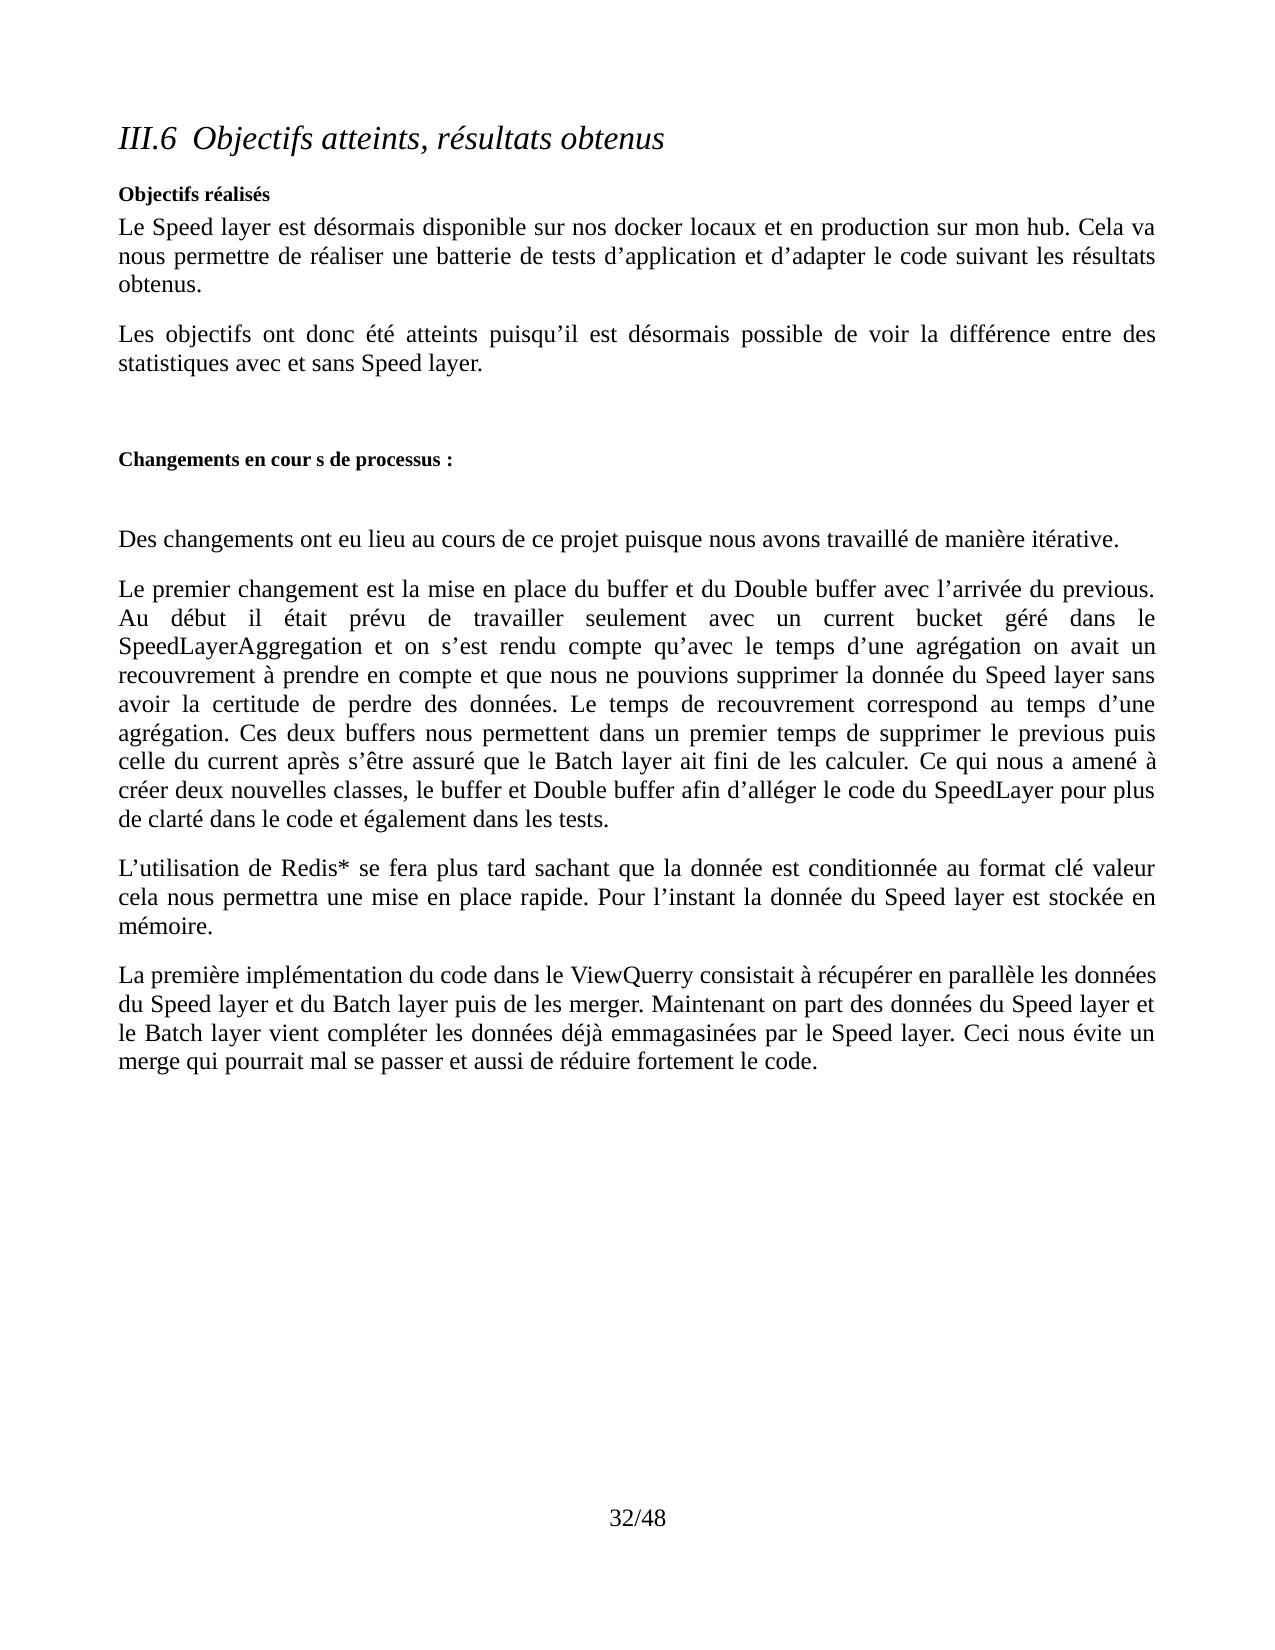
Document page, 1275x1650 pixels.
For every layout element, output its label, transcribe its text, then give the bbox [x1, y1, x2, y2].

text La première implémentation du code dans le ViewQuerry consistait à récupérer en parallèle les données du Speed layer et du Batch layer puis de les merger. Maintenant on part des données du Speed layer et le Batch layer vient compléter les données déjà emmagasinées par le Speed layer. Ceci nous évite un merge qui pourrait mal se passer et aussi de réduire fortement le code. [118, 960, 1157, 1075]
subtitle Objectifs atteints, résultats obtenus [118, 118, 1157, 157]
text Les objectifs ont donc été atteints puisqu’il est désormais possible de voir la différence entre des statistiques avec et sans Speed layer. [118, 319, 1157, 376]
subtitle Objectifs réalisés [118, 182, 1157, 206]
text L’utilisation de Redis* se fera plus tard sachant que la donnée est conditionnée au format clé valeur cela nous permettra une mise en place rapide. Pour l’instant la donnée du Speed layer est stockée en mémoire. [118, 853, 1157, 939]
subtitle Changements en cour s de processus : [118, 446, 1157, 471]
text Le premier changement est la mise en place du buffer et du Double buffer avec l’arrivée du previous. Au début il était prévu de travailler seulement avec un current bucket géré dans le SpeedLayerAggregation et on s’est rendu compte qu’avec le temps d’une agrégation on avait un recouvrement à prendre en compte et que nous ne pouvions supprimer la donnée du Speed layer sans avoir la certitude de perdre des données. Le temps de recouvrement correspond au temps d’une agrégation. Ces deux buffers nous permettent dans un premier temps de supprimer le previous puis celle du current après s’être assuré que le Batch layer ait fini de les calculer. Ce qui nous a amené à créer deux nouvelles classes, le buffer et Double buffer afin d’alléger le code du SpeedLayer pour plus de clarté dans le code et également dans les tests. [118, 574, 1157, 833]
text Le Speed layer est désormais disponible sur nos docker locaux et en production sur mon hub. Cela va nous permettre de réaliser une batterie de tests d’application et d’adapter le code suivant les résultats obtenus. [118, 212, 1157, 298]
text Des changements ont eu lieu au cours de ce projet puisque nous avons travaillé de manière itérative. [118, 524, 1157, 553]
